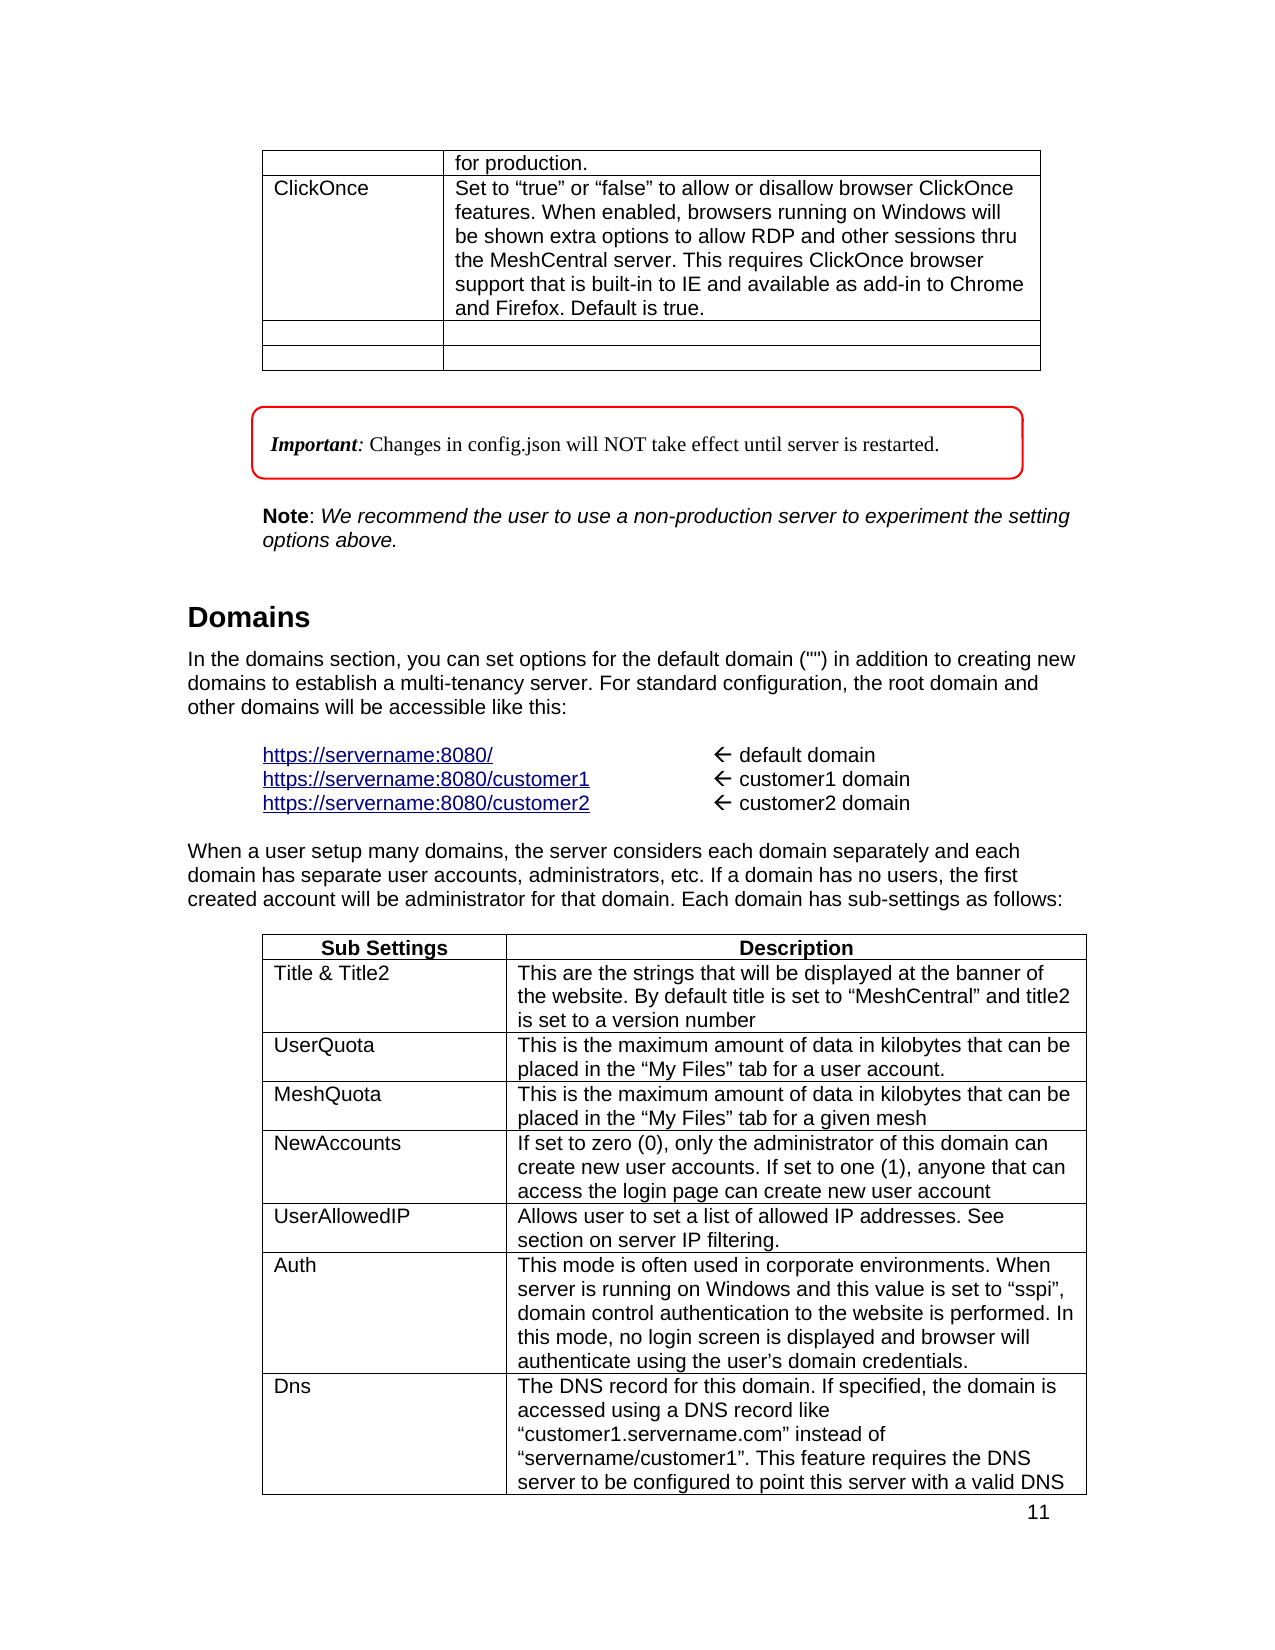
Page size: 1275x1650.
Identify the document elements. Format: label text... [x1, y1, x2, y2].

table_cell This is the maximum amount of data in kilobytes that can be placed in the “My Files” tab for a user account. [507, 1033, 1086, 1081]
table_header Sub Settings [263, 935, 506, 959]
table_cell [263, 321, 443, 345]
table_cell [263, 346, 443, 370]
text https://servername:8080/  default domain [262, 742, 1087, 766]
table_cell Auth [263, 1253, 506, 1373]
text https://servername:8080/customer2  customer2 domain [262, 791, 1087, 814]
table_cell This are the strings that will be displayed at the banner of the website. By default title is set to “MeshCentral” and title2 is set to a version number [507, 960, 1086, 1032]
table_cell ClickOnce [263, 176, 443, 320]
text In the domains section, you can set options for the default domain ("") in addition to creating new domains to establish a multi-tenancy server. For standard configuration, the root domain and other domains will be accessible like this: [187, 647, 1087, 718]
table_cell for production. [444, 151, 1040, 175]
table_cell If set to zero (0), only the administrator of this domain can create new user accounts. If set to one (1), anyone that can access the login page can create new user account [507, 1131, 1086, 1203]
subtitle Domains [187, 601, 1087, 634]
table_cell UserQuota [263, 1033, 506, 1081]
table_cell Title & Title2 [263, 960, 506, 1032]
table_cell MeshQuota [263, 1082, 506, 1130]
text When a user setup many domains, the server considers each domain separately and each domain has separate user accounts, administrators, etc. If a domain has no users, the first created account will be administrator for that domain. Each domain has sub-settings as follows: [187, 838, 1087, 910]
table_cell UserAllowedIP [263, 1204, 506, 1252]
table_cell NewAccounts [263, 1131, 506, 1203]
table_cell This is the maximum amount of data in kilobytes that can be placed in the “My Files” tab for a given mesh [507, 1082, 1086, 1130]
table_cell Dns [263, 1374, 506, 1494]
text https://servername:8080/customer1  customer1 domain [262, 766, 1087, 791]
table_header Description [507, 935, 1086, 959]
table_cell Allows user to set a list of allowed IP addresses. See section on server IP filtering. [507, 1204, 1086, 1252]
table_cell [263, 151, 443, 175]
table_cell The DNS record for this domain. If specified, the domain is accessed using a DNS record like “customer1.servername.com” instead of “servername/customer1”. This feature requires the DNS server to be configured to point this server with a valid DNS [507, 1374, 1086, 1494]
table_cell [444, 321, 1040, 345]
table_cell This mode is often used in corporate environments. When server is running on Windows and this value is set to “sspi”, domain control authentication to the website is performed. In this mode, no login screen is displayed and browser will authenticate using the user’s domain credentials. [507, 1253, 1086, 1373]
table_cell Set to “true” or “false” to allow or disallow browser ClickOnce features. When enabled, browsers running on Windows will be shown extra options to allow RDP and other sessions thru the MeshCentral server. This requires ClickOnce browser support that is built-in to IE and available as add-in to Chrome and Firefox. Default is true. [444, 176, 1040, 320]
table_cell [444, 346, 1040, 370]
text Note: We recommend the user to use a non-production server to experiment the setting options above. [262, 504, 1087, 552]
